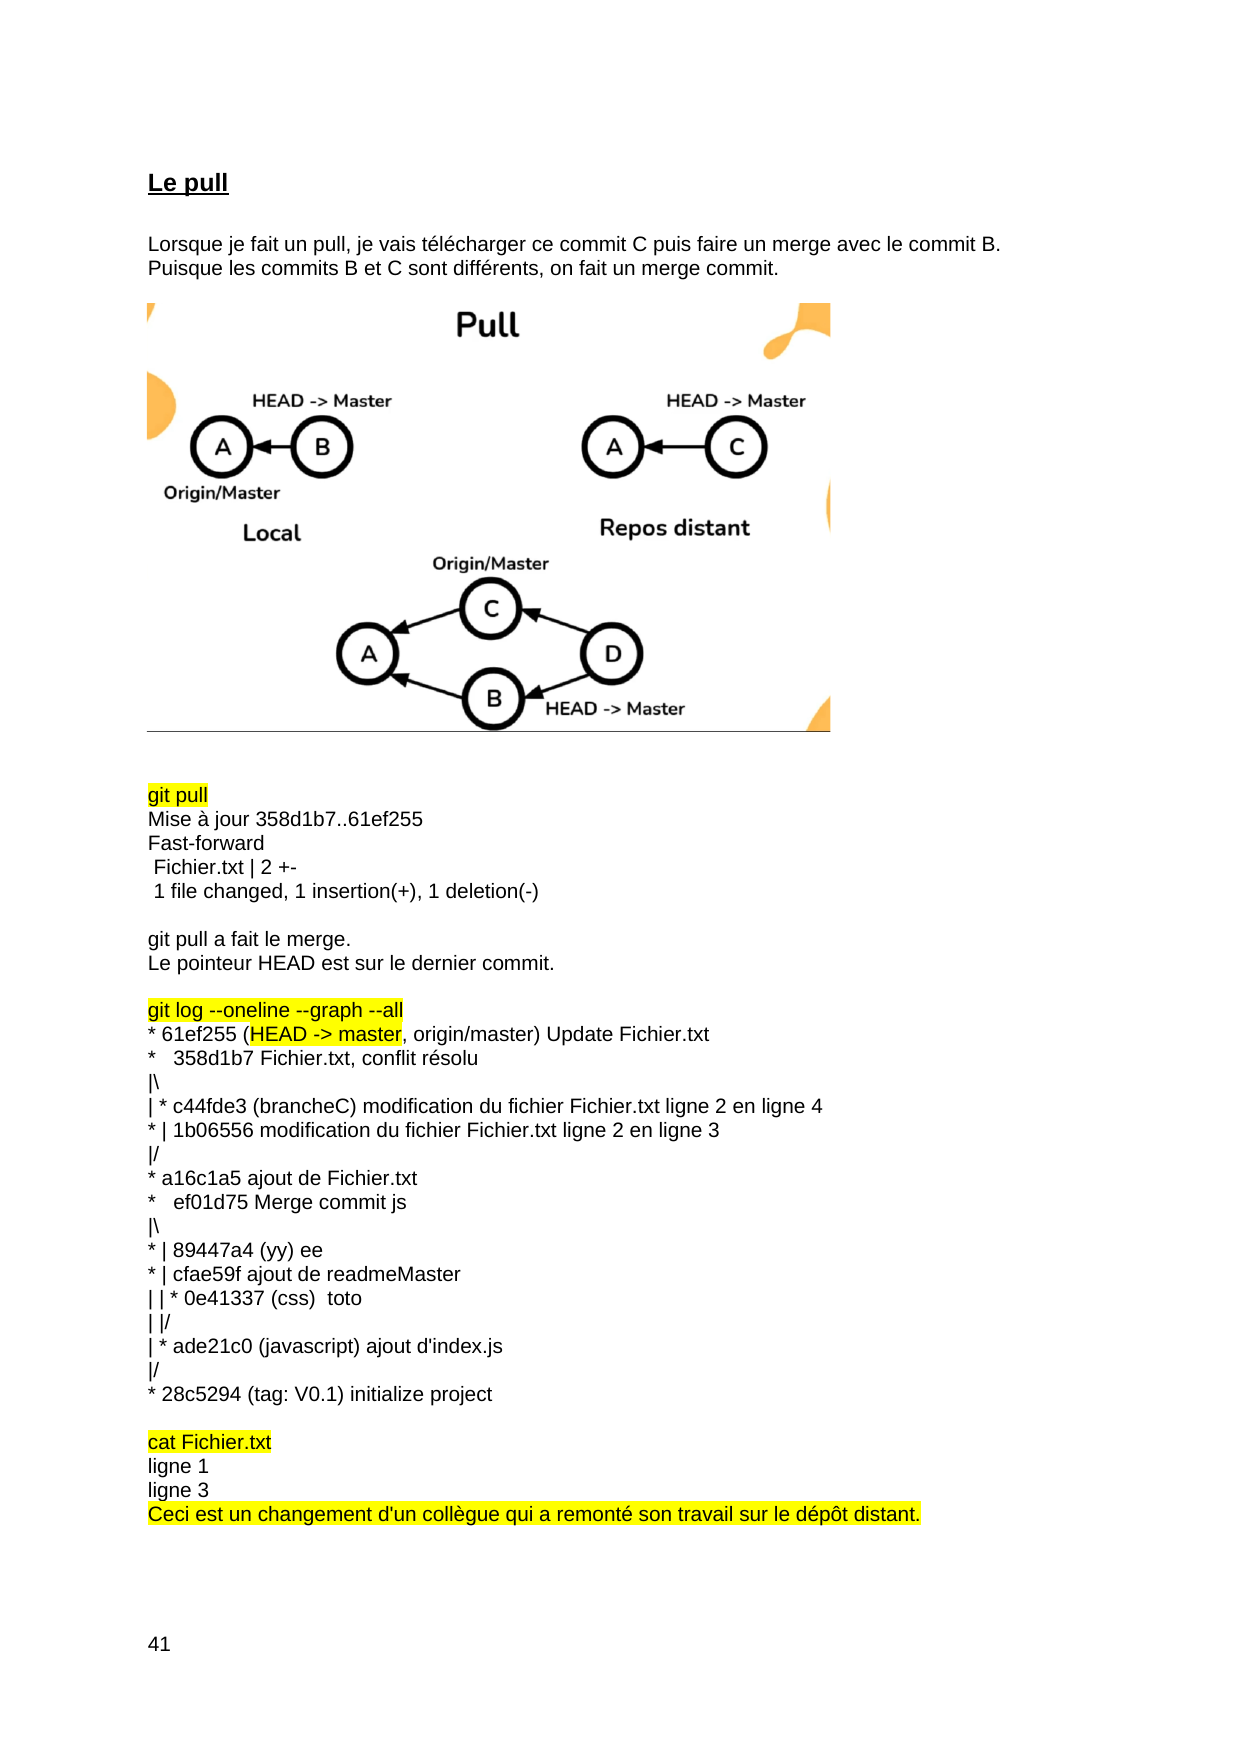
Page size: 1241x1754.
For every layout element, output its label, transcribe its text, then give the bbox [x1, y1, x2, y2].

text |/ [148, 1142, 1093, 1166]
subtitle Le pull [148, 168, 1093, 197]
text Lorsque je fait un pull, je vais télécharger ce commit C puis faire un merge avec le commit B. [148, 232, 1093, 256]
text git log --oneline --graph --all [148, 998, 1093, 1022]
text Le pointeur HEAD est sur le dernier commit. [148, 950, 1093, 974]
text * 61ef255 (HEAD -> master, origin/master) Update Fichier.txt [148, 1022, 1093, 1046]
text |/ [148, 1358, 1093, 1382]
text * ef01d75 Merge commit js [148, 1190, 1093, 1214]
text * a16c1a5 ajout de Fichier.txt [148, 1166, 1093, 1190]
text ligne 3 [148, 1477, 1093, 1501]
text * | 1b06556 modification du fichier Fichier.txt ligne 2 en ligne 3 [148, 1118, 1093, 1142]
text Fichier.txt | 2 +- [148, 854, 1093, 878]
text Mise à jour 358d1b7..61ef255 [148, 807, 1093, 831]
picture [146, 303, 831, 732]
text cat Fichier.txt [148, 1429, 1093, 1453]
text Fast-forward [148, 831, 1093, 854]
text * 358d1b7 Fichier.txt, conflit résolu [148, 1046, 1093, 1070]
text | | * 0e41337 (css) toto [148, 1286, 1093, 1310]
text | * c44fde3 (brancheC) modification du fichier Fichier.txt ligne 2 en ligne 4 [148, 1094, 1093, 1118]
text * 28c5294 (tag: V0.1) initialize project [148, 1382, 1093, 1406]
text Puisque les commits B et C sont différents, on fait un merge commit. [148, 256, 1093, 279]
text | |/ [148, 1310, 1093, 1334]
text Ceci est un changement d'un collègue qui a remonté son travail sur le dépôt distant. [148, 1501, 1093, 1525]
text |\ [148, 1070, 1093, 1094]
text |\ [148, 1214, 1093, 1238]
text * | cfae59f ajout de readmeMaster [148, 1262, 1093, 1286]
text git pull a fait le merge. [148, 926, 1093, 950]
text 1 file changed, 1 insertion(+), 1 deletion(-) [148, 878, 1093, 902]
text * | 89447a4 (yy) ee [148, 1238, 1093, 1262]
text | * ade21c0 (javascript) ajout d'index.js [148, 1334, 1093, 1358]
text ligne 1 [148, 1453, 1093, 1477]
text git pull [148, 783, 1093, 807]
